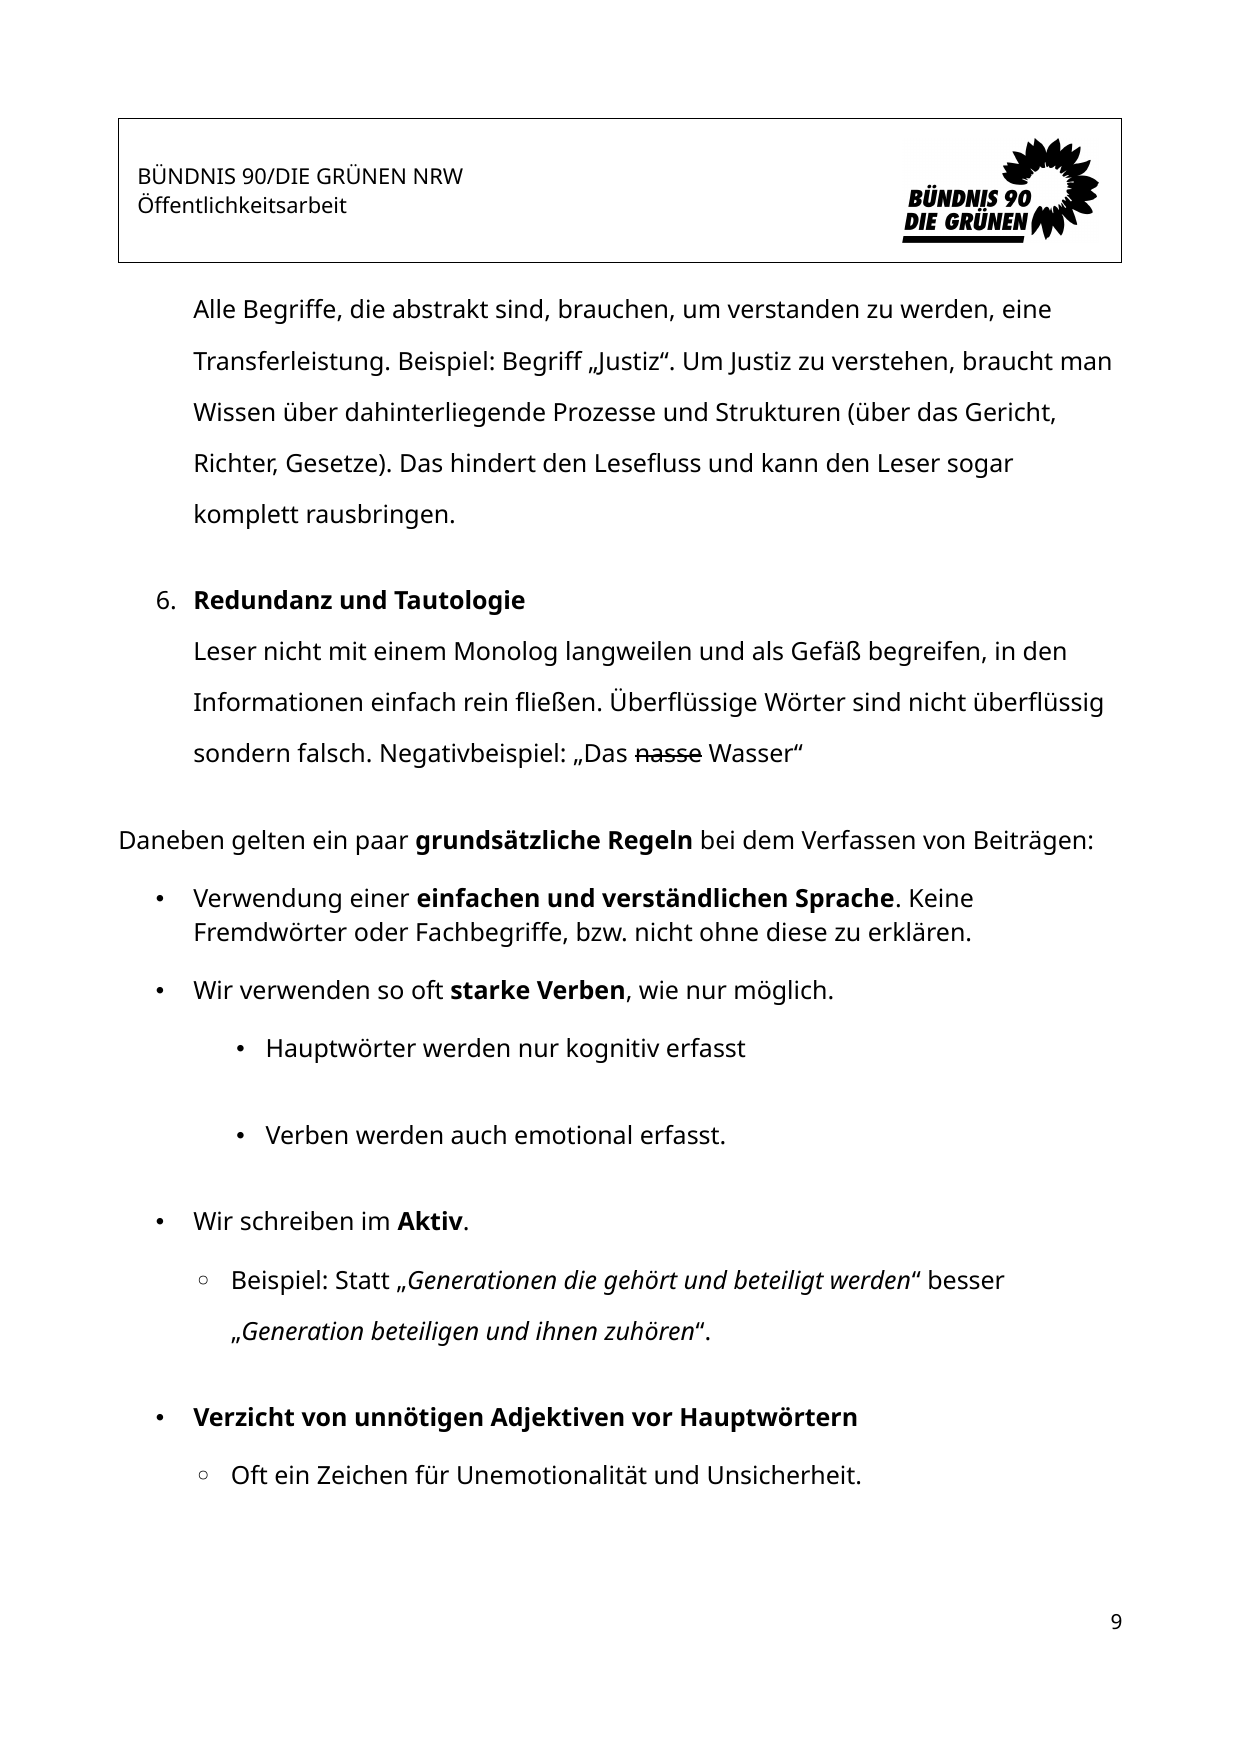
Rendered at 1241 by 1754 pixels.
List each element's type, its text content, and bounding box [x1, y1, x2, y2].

list Redundanz und Tautologie Leser nicht mit einem Monolog langweilen und als Gefäß begreifen, in den Informationen einfach rein fließen. Überflüssige Wörter sind nicht überflüssig sondern falsch. Negativbeispiel: „Das nasse Wasser“ [156, 583, 1122, 770]
list Verwendung einer einfachen und verständlichen Sprache. Keine Fremdwörter oder Fachbegriffe, bzw. nicht ohne diese zu erklären. [156, 881, 1122, 949]
list Wir verwenden so oft starke Verben, wie nur möglich. [156, 973, 1122, 1007]
list Wir schreiben im Aktiv. [156, 1204, 1122, 1238]
list Verben werden auch emotional erfasst. [236, 1118, 1122, 1152]
picture [902, 138, 1099, 243]
list Oft ein Zeichen für Unemotionalität und Unsicherheit. [193, 1458, 1122, 1492]
list Verzicht von unnötigen Adjektiven vor Hauptwörtern [156, 1400, 1122, 1434]
text Daneben gelten ein paar grundsätzliche Regeln bei dem Verfassen von Beiträgen: [118, 822, 1122, 856]
list Abstrakta Alle Begriffe, die abstrakt sind, brauchen, um verstanden zu werden, eine Transferleistung. Beispiel: Begriff „Justiz“. Um Justiz zu verstehen, braucht man Wissen über dahinterliegende Prozesse und Strukturen (über das Gericht, Richter, Gesetze). Das hindert den Lesefluss und kann den Leser sogar komplett rausbringen. [156, 292, 1122, 530]
list Hauptwörter werden nur kognitiv erfasst [236, 1031, 1122, 1065]
list Beispiel: Statt „Generationen die gehört und beteiligt werden“ besser „Generation beteiligen und ihnen zuhören“. [193, 1262, 1122, 1347]
